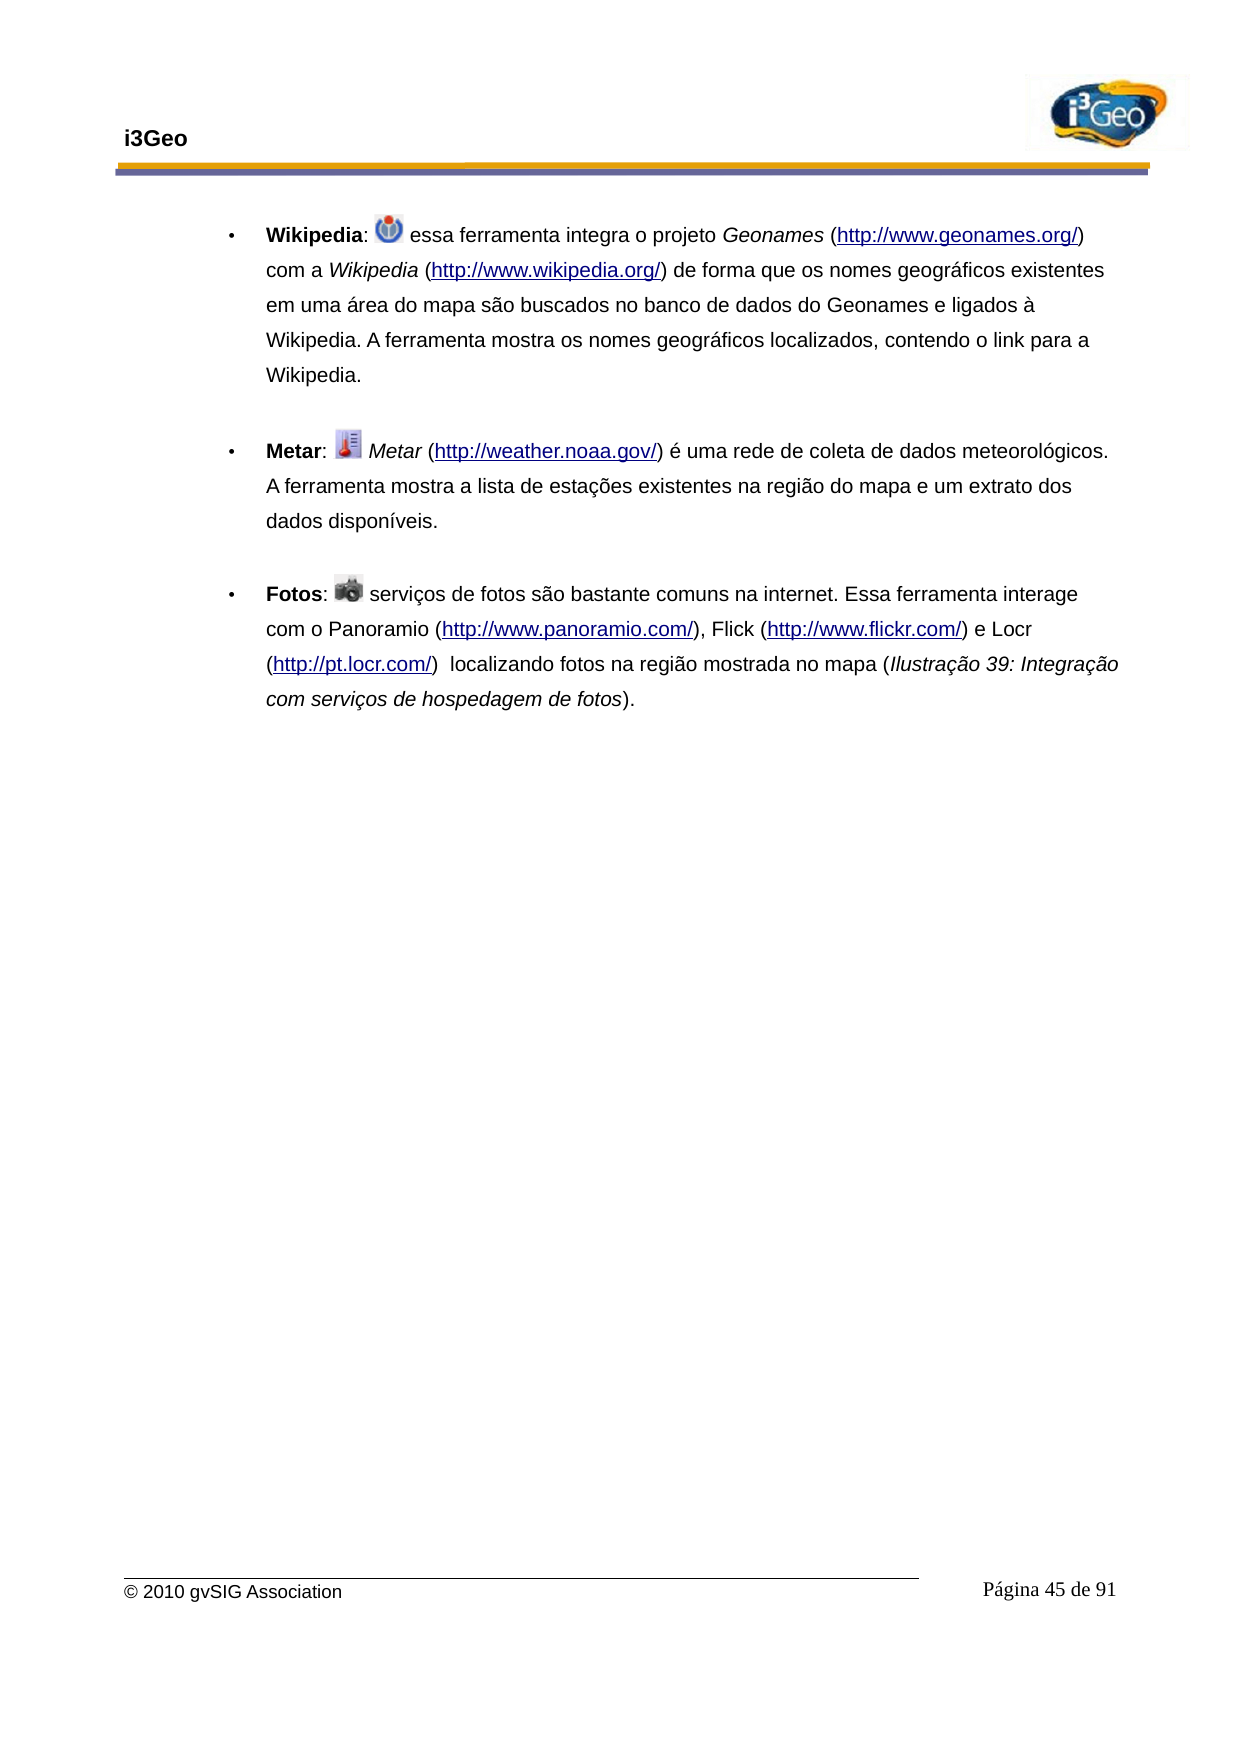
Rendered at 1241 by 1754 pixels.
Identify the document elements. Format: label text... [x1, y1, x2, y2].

list Fotos: serviços de fotos são bastante comuns na internet. Essa ferramenta interage com o Panoramio (http://www.panoramio.com/), Flick (http://www.flickr.com/) e Locr (http://pt.locr.com/) localizando fotos na região mostrada no mapa (Ilustração 39: Integração com serviços de hospedagem de fotos). [228, 574, 1122, 710]
picture [374, 214, 404, 243]
picture [333, 428, 363, 459]
picture [334, 574, 364, 602]
picture [1025, 74, 1191, 151]
list Wikipedia: essa ferramenta integra o projeto Geonames (http://www.geonames.org/) com a Wikipedia (http://www.wikipedia.org/) de forma que os nomes geográficos existentes em uma área do mapa são buscados no banco de dados do Geonames e ligados à Wikipedia. A ferramenta mostra os nomes geográficos localizados, contendo o link para a Wikipedia. [228, 214, 1122, 386]
list Metar: Metar (http://weather.noaa.gov/) é uma rede de coleta de dados meteorológicos. A ferramenta mostra a lista de estações existentes na região do mapa e um extrato dos dados disponíveis. [228, 428, 1122, 533]
